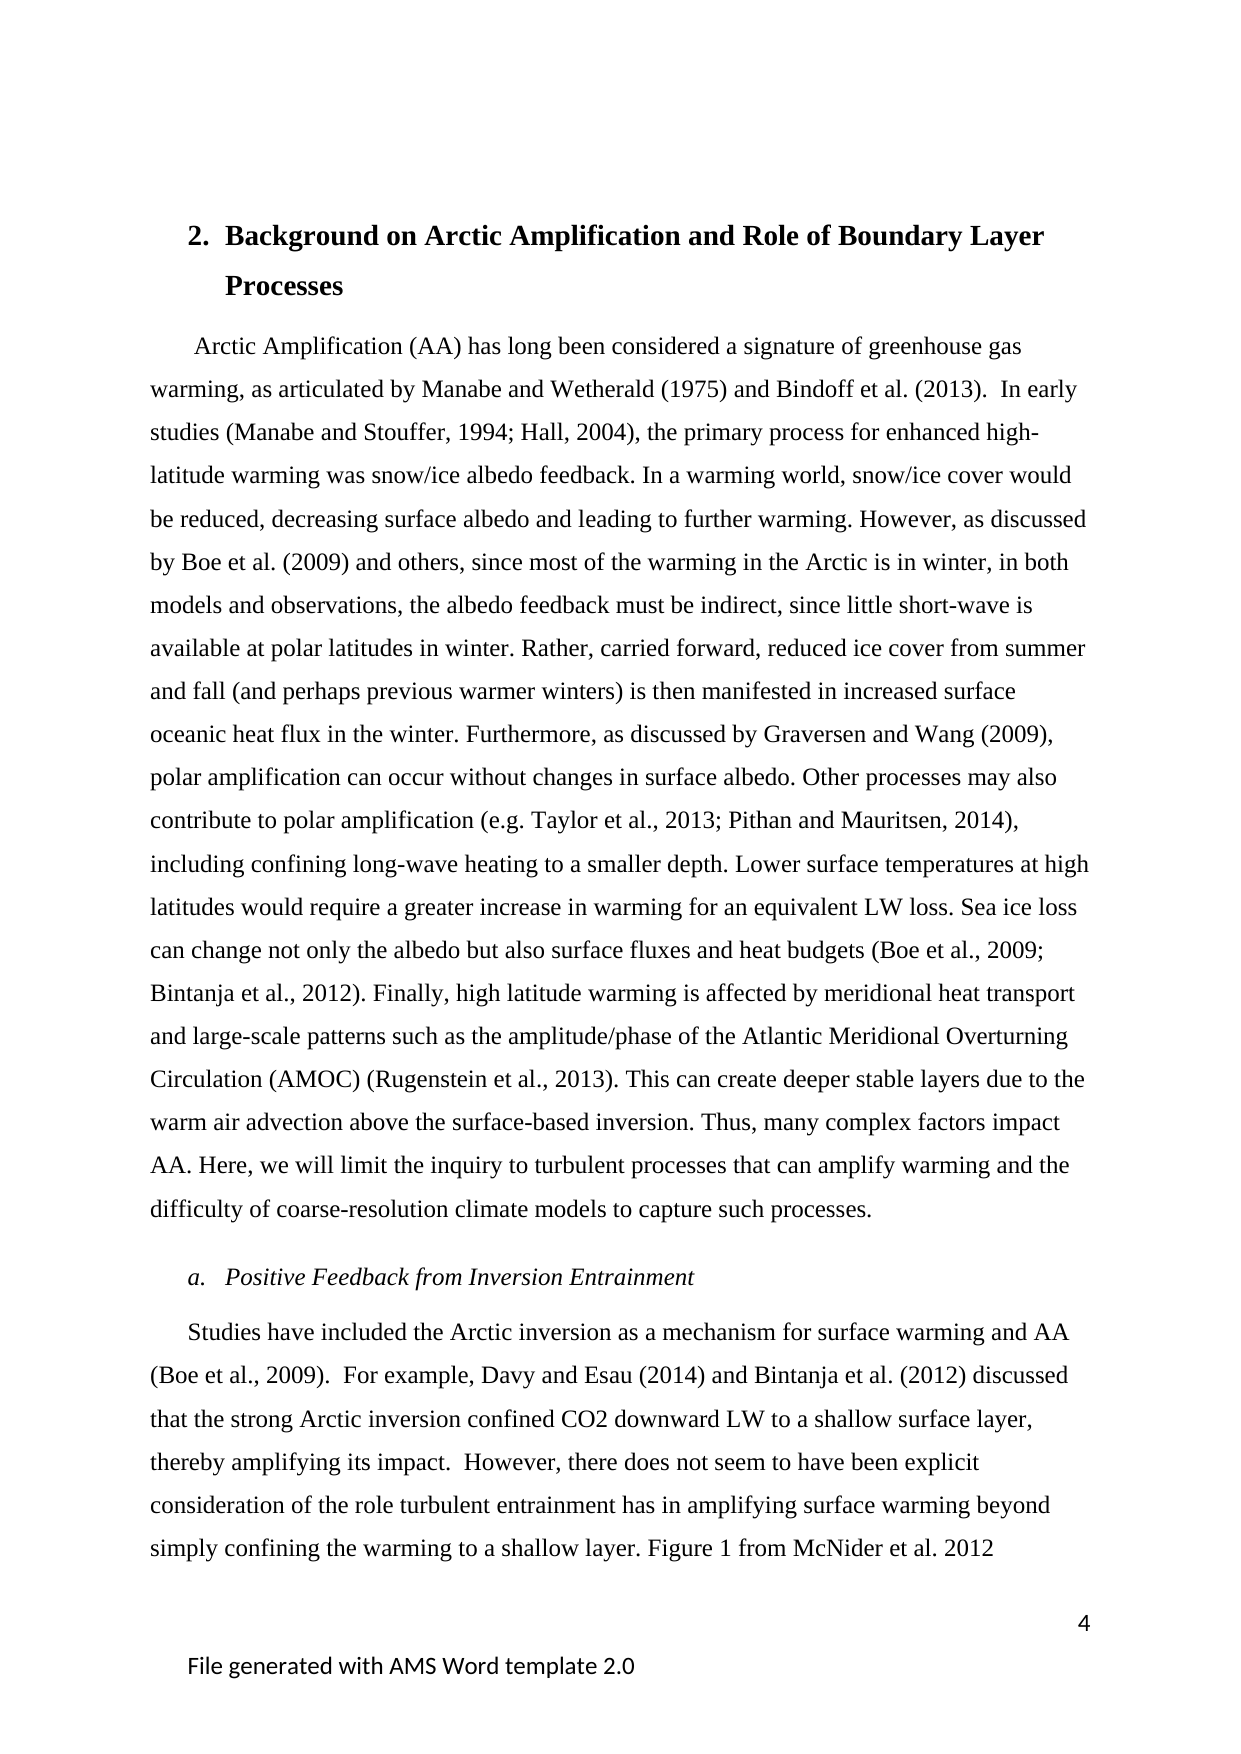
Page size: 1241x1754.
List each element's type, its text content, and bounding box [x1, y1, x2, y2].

list Background on Arctic Amplification and Role of Boundary Layer Processes [187, 218, 1090, 302]
text Studies have included the Arctic inversion as a mechanism for surface warming and AA (Boe et al., 2009). For example, Davy and Esau (2014) and Bintanja et al. (2012) discussed that the strong Arctic inversion confined CO2 downward LW to a shallow surface layer, thereby amplifying its impact. However, there does not seem to have been explicit consideration of the role turbulent entrainment has in amplifying surface warming beyond simply confining the warming to a shallow layer. Figure 1 from McNider et al. 2012 [150, 1317, 1090, 1562]
list Positive Feedback from Inversion Entrainment [187, 1262, 1090, 1291]
text Arctic Amplification (AA) has long been considered a signature of greenhouse gas warming, as articulated by Manabe and Wetherald (1975) and Bindoff et al. (2013). In early studies (Manabe and Stouffer, 1994; Hall, 2004), the primary process for enhanced high-latitude warming was snow/ice albedo feedback. In a warming world, snow/ice cover would be reduced, decreasing surface albedo and leading to further warming. However, as discussed by Boe et al. (2009) and others, since most of the warming in the Arctic is in winter, in both models and observations, the albedo feedback must be indirect, since little short-wave is available at polar latitudes in winter. Rather, carried forward, reduced ice cover from summer and fall (and perhaps previous warmer winters) is then manifested in increased surface oceanic heat flux in the winter. Furthermore, as discussed by Graversen and Wang (2009), polar amplification can occur without changes in surface albedo. Other processes may also contribute to polar amplification (e.g. Taylor et al., 2013; Pithan and Mauritsen, 2014), including confining long-wave heating to a smaller depth. Lower surface temperatures at high latitudes would require a greater increase in warming for an equivalent LW loss. Sea ice loss can change not only the albedo but also surface fluxes and heat budgets (Boe et al., 2009; Bintanja et al., 2012). Finally, high latitude warming is affected by meridional heat transport and large-scale patterns such as the amplitude/phase of the Atlantic Meridional Overturning Circulation (AMOC) (Rugenstein et al., 2013). This can create deeper stable layers due to the warm air advection above the surface-based inversion. Thus, many complex factors impact AA. Here, we will limit the inquiry to turbulent processes that can amplify warming and the difficulty of coarse-resolution climate models to capture such processes. [150, 331, 1090, 1222]
